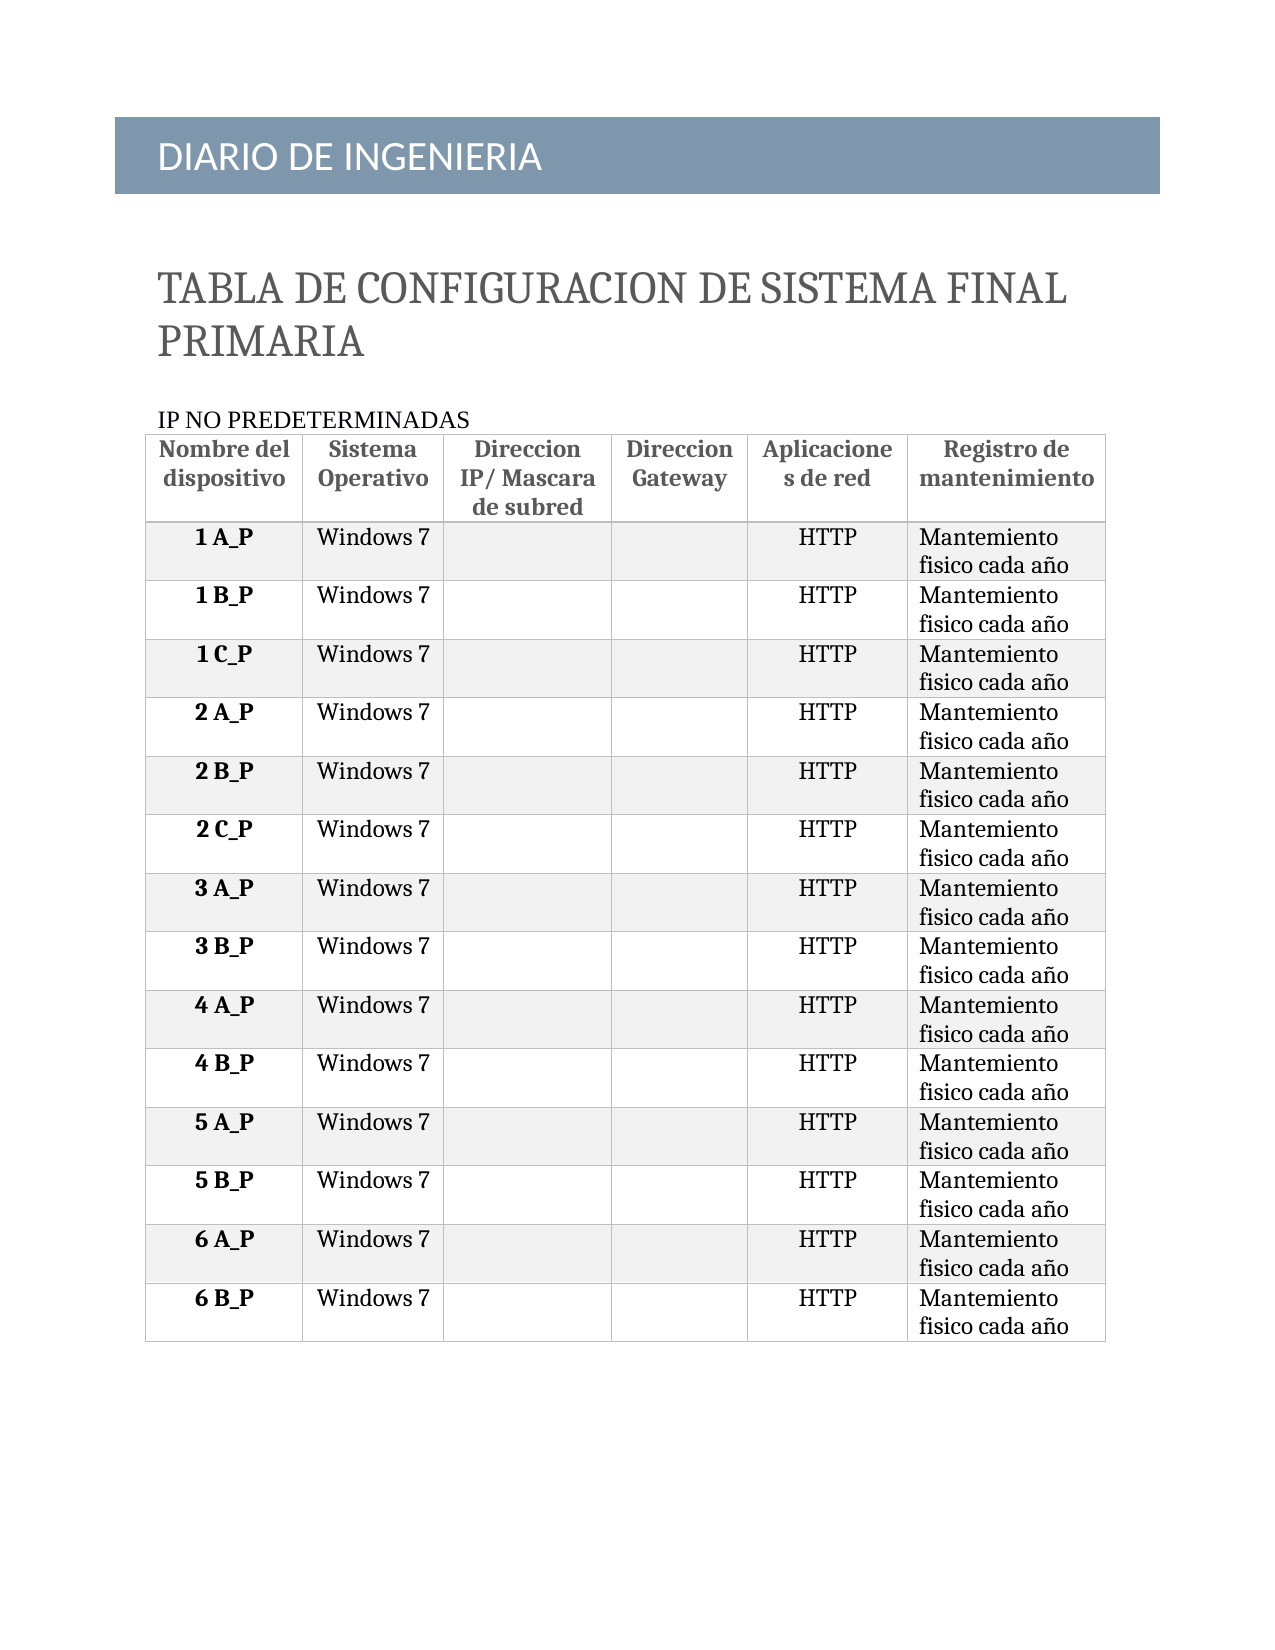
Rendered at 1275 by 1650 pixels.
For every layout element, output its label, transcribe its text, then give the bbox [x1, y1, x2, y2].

table_cell [612, 1108, 747, 1165]
table_cell HTTP [748, 1225, 907, 1282]
table_cell HTTP [748, 523, 907, 580]
subtitle TABLA DE CONFIGURACION DE SISTEMA FINAL PRIMARIA [157, 262, 1117, 368]
table_cell [612, 581, 747, 638]
table_cell HTTP [748, 874, 907, 931]
table_cell [444, 640, 611, 697]
table_cell Mantemiento fisico cada año [908, 757, 1105, 814]
table_cell 5 B_P [146, 1166, 302, 1224]
table_header Sistema Operativo [303, 435, 443, 521]
table_cell [444, 757, 611, 814]
table_cell 2 B_P [146, 757, 302, 814]
table_cell HTTP [748, 581, 907, 638]
table_cell 6 B_P [146, 1284, 302, 1341]
table_cell Mantemiento fisico cada año [908, 815, 1105, 873]
table_cell [444, 1284, 611, 1341]
table_cell Windows 7 [303, 757, 443, 814]
table_cell 1 A_P [146, 523, 302, 580]
table_cell [612, 1225, 747, 1282]
table_cell Mantemiento fisico cada año [908, 991, 1105, 1048]
table_cell [444, 698, 611, 756]
table_cell 6 A_P [146, 1225, 302, 1282]
table_cell [444, 1108, 611, 1165]
table_header Direccion Gateway [612, 435, 747, 521]
table_cell [612, 698, 747, 756]
table_cell 1 C_P [146, 640, 302, 697]
table_cell Windows 7 [303, 581, 443, 638]
table_cell HTTP [748, 1284, 907, 1341]
table_cell Mantemiento fisico cada año [908, 1049, 1105, 1107]
table_cell [612, 1166, 747, 1224]
table_cell HTTP [748, 640, 907, 697]
table_cell [612, 874, 747, 931]
table_cell HTTP [748, 815, 907, 873]
table_cell [444, 815, 611, 873]
table_cell Mantemiento fisico cada año [908, 932, 1105, 990]
table_cell Mantemiento fisico cada año [908, 698, 1105, 756]
table_cell Windows 7 [303, 991, 443, 1048]
table_cell Windows 7 [303, 523, 443, 580]
table_cell 3 A_P [146, 874, 302, 931]
table_cell Windows 7 [303, 1166, 443, 1224]
table_cell [444, 1166, 611, 1224]
table_cell [612, 757, 747, 814]
table_cell [444, 1225, 611, 1282]
table_cell [444, 523, 611, 580]
table_cell [612, 640, 747, 697]
table_cell 2 A_P [146, 698, 302, 756]
table_cell Windows 7 [303, 1108, 443, 1165]
table_cell Mantemiento fisico cada año [908, 1225, 1105, 1282]
table_cell Mantemiento fisico cada año [908, 1284, 1105, 1341]
table_cell 3 B_P [146, 932, 302, 990]
table_cell Mantemiento fisico cada año [908, 523, 1105, 580]
table_cell Mantemiento fisico cada año [908, 1166, 1105, 1224]
table_cell [444, 1049, 611, 1107]
table_cell [444, 874, 611, 931]
table_cell [444, 581, 611, 638]
table_cell Windows 7 [303, 640, 443, 697]
table_header Aplicaciones de red [748, 435, 907, 521]
table_cell Mantemiento fisico cada año [908, 1108, 1105, 1165]
table_header Direccion IP/ Mascara de subred [444, 435, 611, 521]
table_cell [612, 815, 747, 873]
table_cell [612, 523, 747, 580]
text IP NO PREDETERMINADAS [157, 405, 1117, 434]
table_cell Windows 7 [303, 1284, 443, 1341]
table_cell [444, 932, 611, 990]
table_cell HTTP [748, 1049, 907, 1107]
table_cell HTTP [748, 1166, 907, 1224]
table_cell 5 A_P [146, 1108, 302, 1165]
table_cell HTTP [748, 991, 907, 1048]
table_cell HTTP [748, 1108, 907, 1165]
table_cell 4 A_P [146, 991, 302, 1048]
table_cell Mantemiento fisico cada año [908, 581, 1105, 638]
table_cell [444, 991, 611, 1048]
table_cell Windows 7 [303, 815, 443, 873]
table_cell Windows 7 [303, 932, 443, 990]
table_cell Mantemiento fisico cada año [908, 640, 1105, 697]
table_cell [612, 991, 747, 1048]
table_cell Windows 7 [303, 874, 443, 931]
table_cell 2 C_P [146, 815, 302, 873]
table_cell [612, 932, 747, 990]
table_header Nombre del dispositivo [146, 435, 302, 521]
table_cell Windows 7 [303, 1225, 443, 1282]
table_cell Windows 7 [303, 698, 443, 756]
table_cell HTTP [748, 757, 907, 814]
table_cell HTTP [748, 932, 907, 990]
table_cell 1 B_P [146, 581, 302, 638]
table_cell 4 B_P [146, 1049, 302, 1107]
table_cell HTTP [748, 698, 907, 756]
table_header Registro de mantenimiento [908, 435, 1105, 521]
table_cell Mantemiento fisico cada año [908, 874, 1105, 931]
table_cell [612, 1049, 747, 1107]
table_cell Windows 7 [303, 1049, 443, 1107]
table_cell [612, 1284, 747, 1341]
